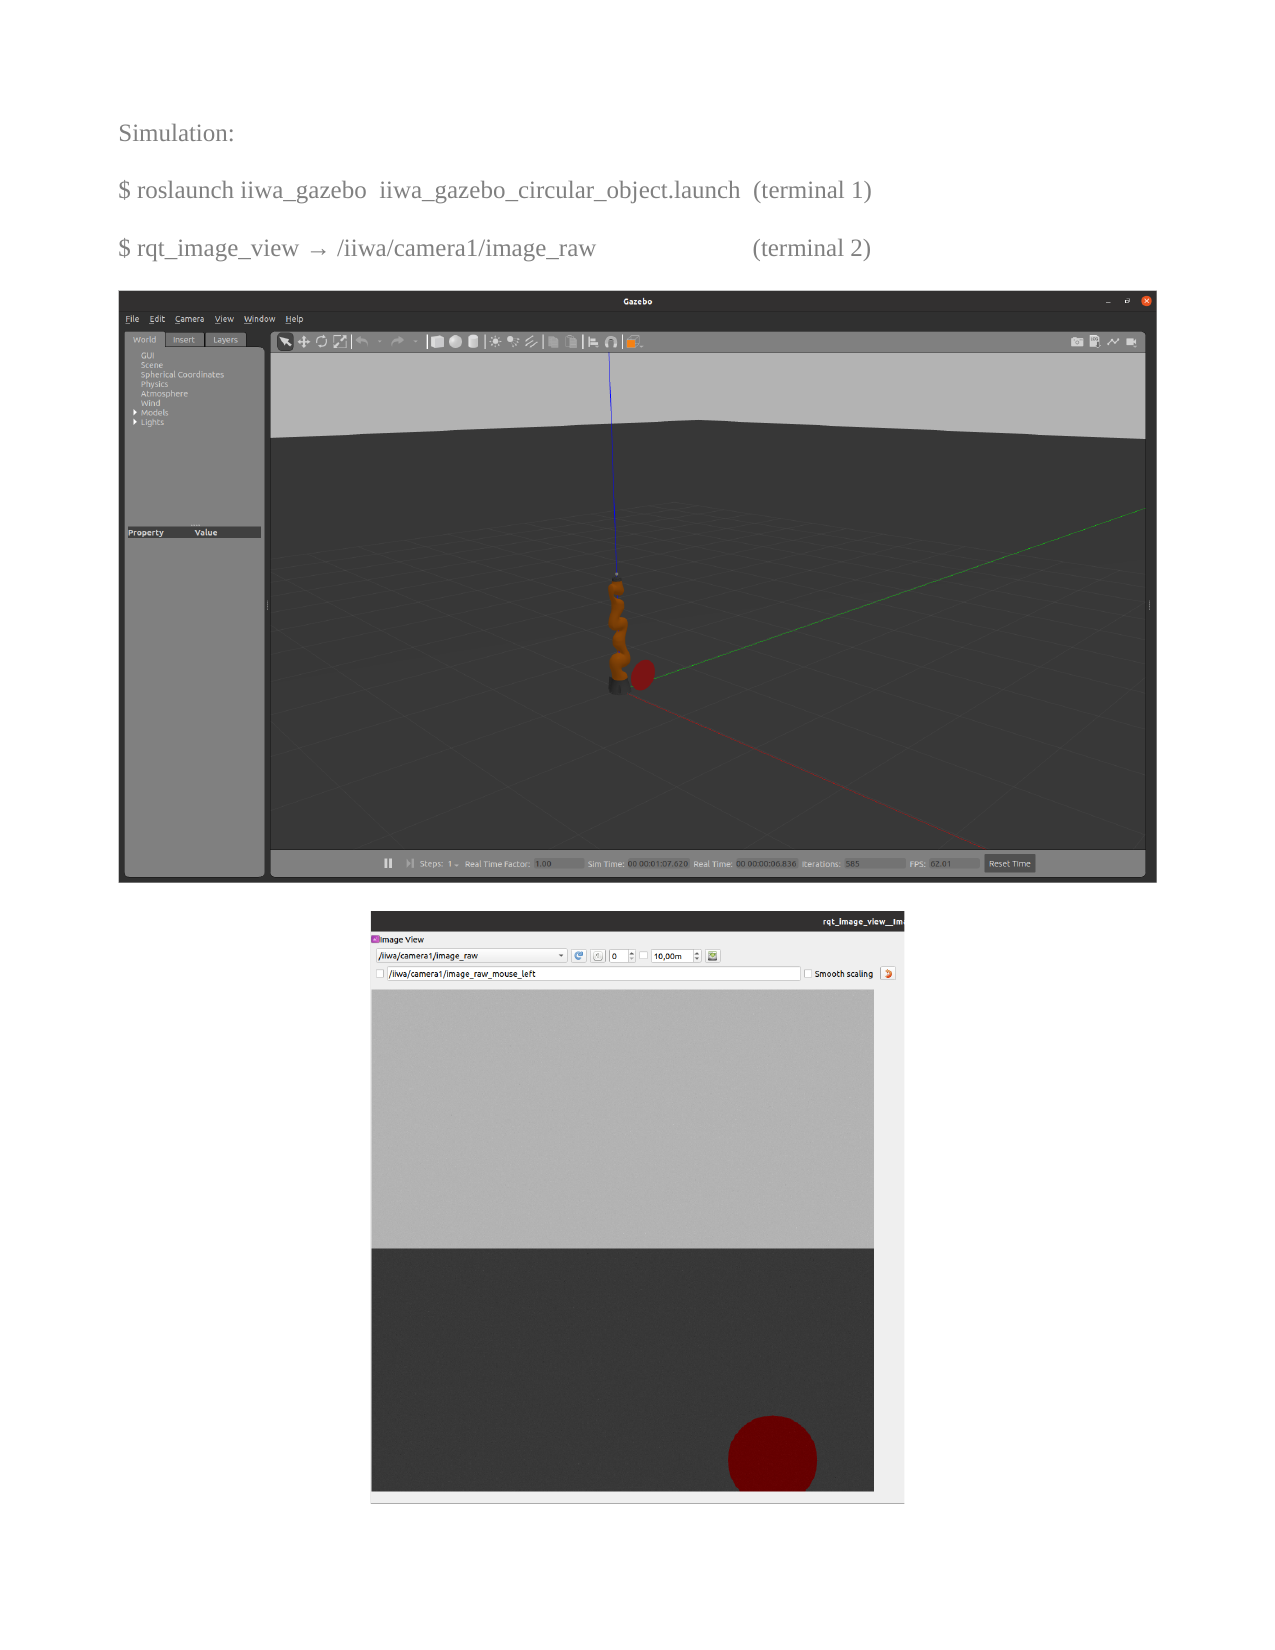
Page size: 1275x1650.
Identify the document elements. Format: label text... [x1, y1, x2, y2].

picture [118, 290, 1157, 883]
text $ roslaunch iiwa_gazebo iiwa_gazebo_circular_object.launch (terminal 1) [118, 176, 1157, 204]
text $ rqt_image_view → /iiwa/camera1/image_raw (terminal 2) [118, 233, 1157, 262]
text Simulation: [118, 118, 1157, 147]
